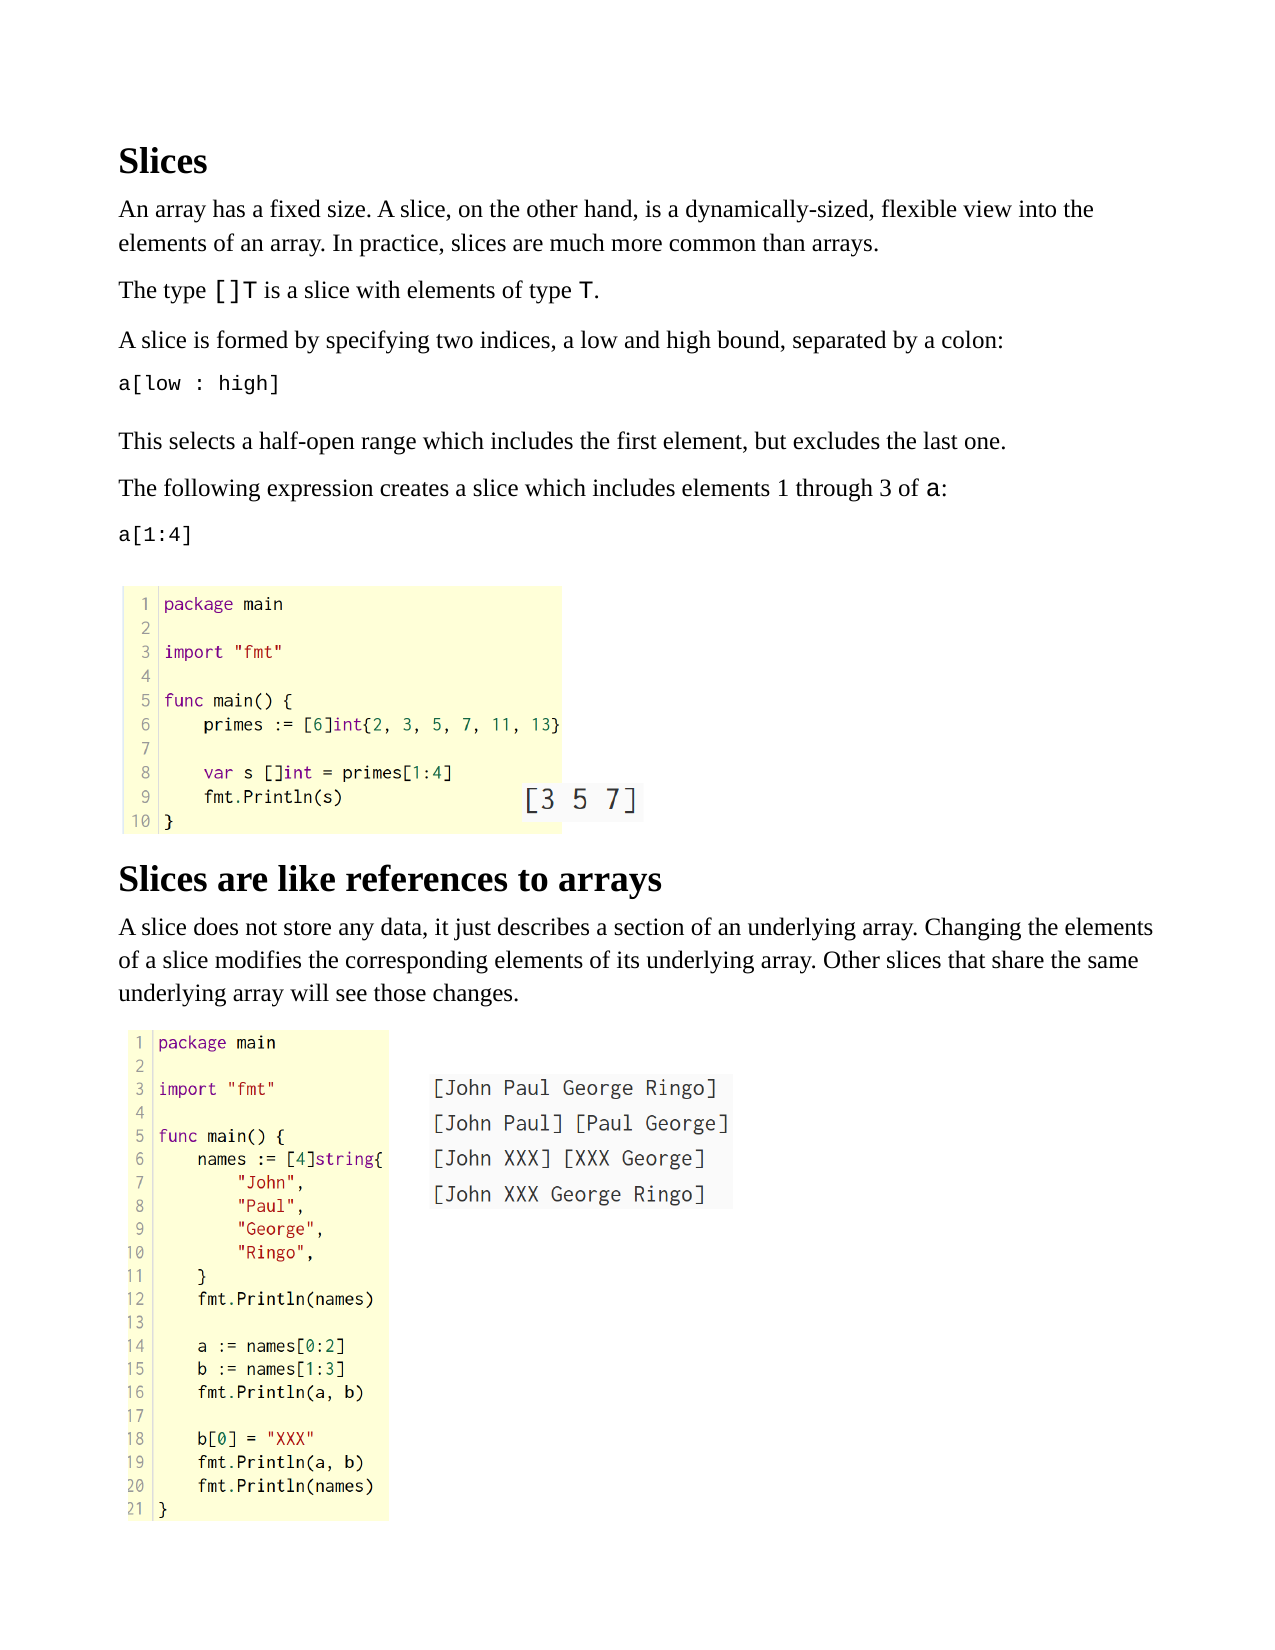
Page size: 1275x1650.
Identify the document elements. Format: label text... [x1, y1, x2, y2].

text a[1:4] [118, 523, 1157, 547]
subtitle Slices are like references to arrays [118, 856, 1157, 899]
text The type []T is a slice with elements of type T. [118, 275, 1157, 306]
subtitle Slices [118, 139, 1157, 182]
picture [128, 1030, 389, 1521]
text The following expression creates a slice which includes elements 1 through 3 of a: [118, 473, 1157, 504]
picture [429, 1074, 733, 1209]
text An array has a fixed size. A slice, on the other hand, is a dynamically-sized, flexible view into the elements of an array. In practice, slices are much more common than arrays. [118, 194, 1157, 256]
text This selects a half-open range which includes the first element, but excludes the last one. [118, 426, 1157, 455]
text A slice does not store any data, it just describes a section of an underlying array. Changing the elements of a slice modifies the corresponding elements of its underlying array. Other slices that share the same underlying array will see those changes. [118, 912, 1157, 1007]
picture [122, 586, 644, 834]
text a[low : high] [118, 373, 1157, 396]
text A slice is formed by specifying two indices, a low and high bound, separated by a colon: [118, 325, 1157, 354]
